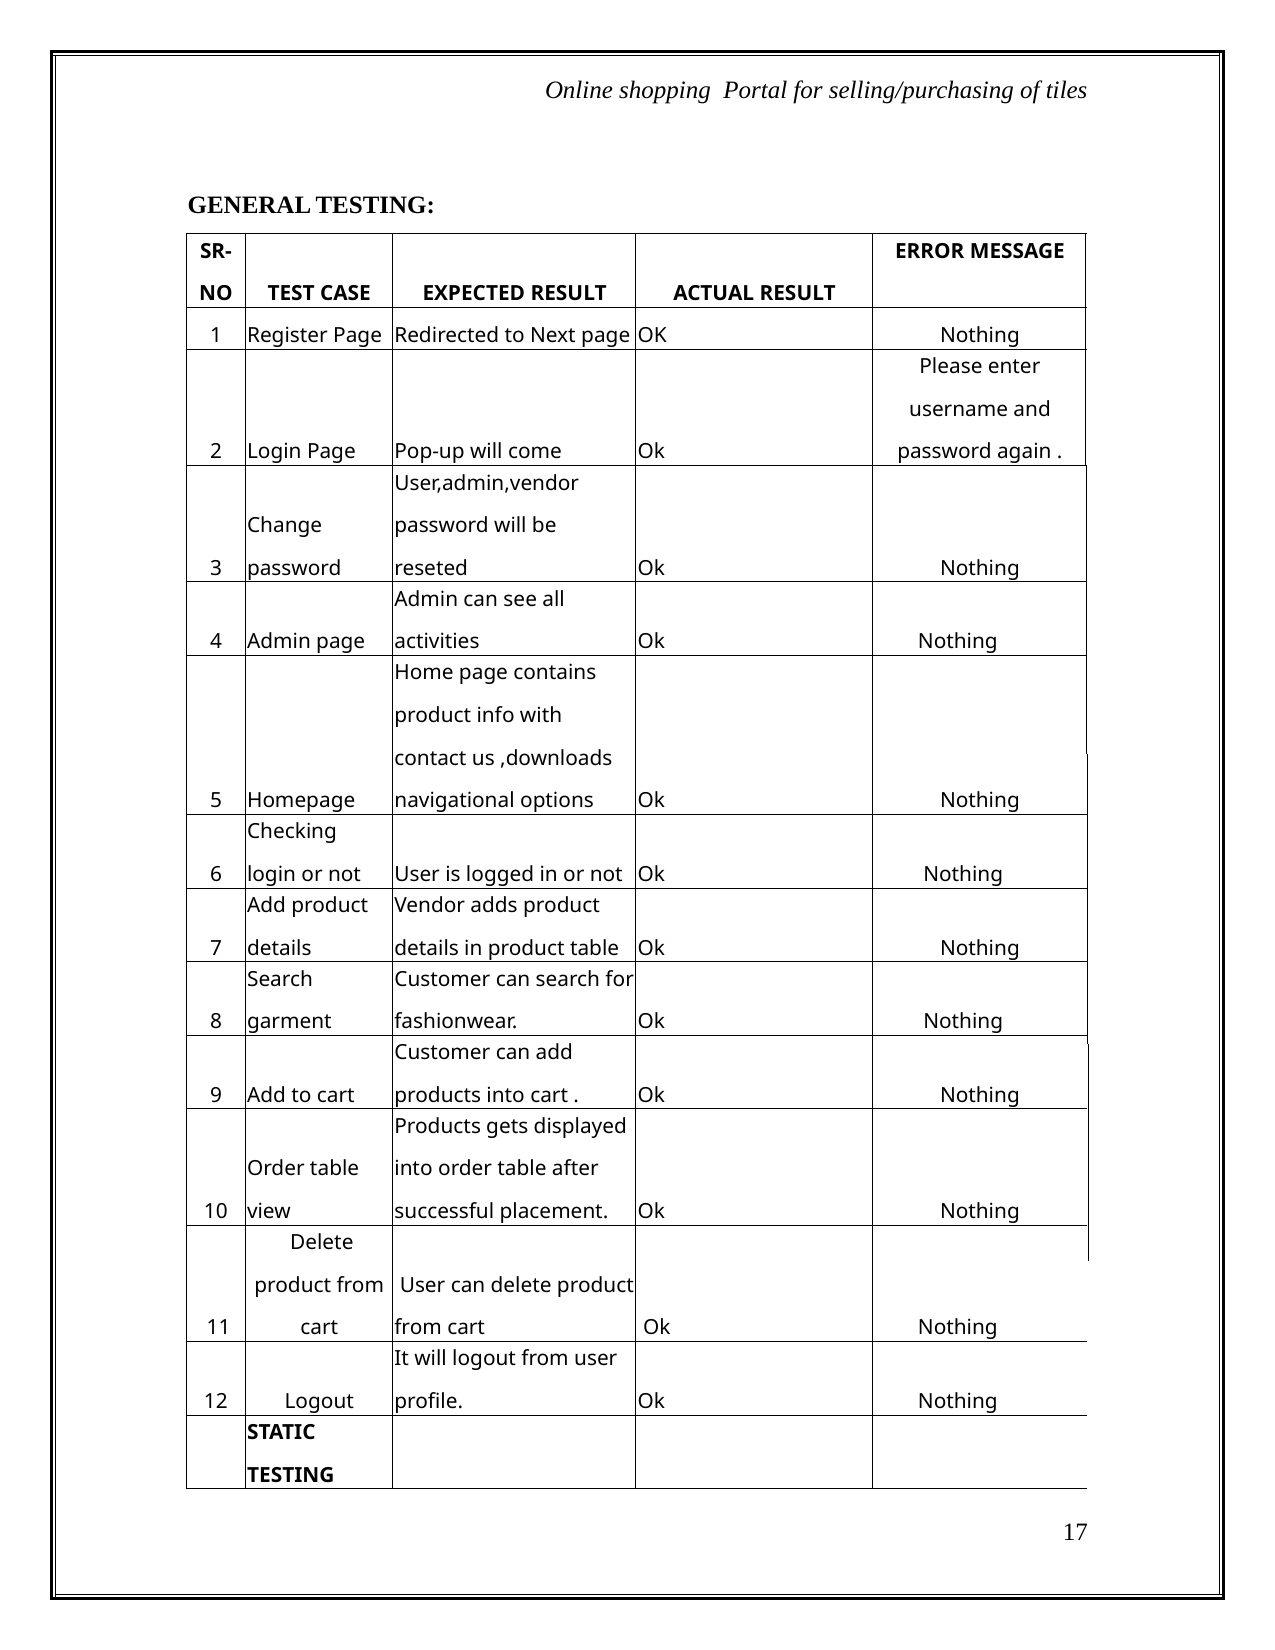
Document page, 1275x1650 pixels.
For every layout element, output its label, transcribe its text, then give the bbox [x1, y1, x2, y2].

table_cell Home page contains product info with contact us ,downloads navigational options [393, 656, 635, 814]
table_cell 7 [187, 889, 245, 961]
table_cell Products gets displayed into order table after successful placement. [393, 1109, 635, 1224]
table_header ERROR MESSAGE [873, 234, 1085, 307]
table_cell Ok [636, 1109, 872, 1224]
table_cell [636, 1416, 872, 1488]
table_cell Vendor adds product details in product table [393, 889, 635, 961]
table_cell It will logout from user profile. [393, 1342, 635, 1414]
table_cell Please enter username and password again . [873, 350, 1085, 465]
table_cell Delete product from cart [246, 1226, 392, 1341]
table_cell Nothing [873, 815, 1087, 887]
table_cell Nothing [873, 466, 1086, 581]
table_cell User is logged in or not [393, 815, 635, 887]
table_cell Ok [636, 1226, 872, 1341]
table_cell Ok [636, 1342, 872, 1414]
table_cell Nothing [873, 889, 1087, 961]
table_header ACTUAL RESULT [636, 234, 872, 307]
table_cell 8 [187, 962, 245, 1035]
table_cell Change password [246, 466, 392, 581]
table_cell [187, 1416, 245, 1488]
table_cell 3 [187, 466, 245, 581]
table_cell Add product details [246, 889, 392, 961]
table_cell Redirected to Next page [393, 308, 635, 349]
table_cell Ok [636, 962, 872, 1035]
table_cell [393, 1416, 635, 1488]
table_cell Logout [246, 1342, 392, 1414]
table_cell Ok [636, 582, 872, 655]
table_cell Customer can search for fashionwear. [393, 962, 635, 1035]
table_cell 6 [187, 815, 245, 887]
table_cell OK [636, 308, 872, 349]
table_cell Order table view [246, 1109, 392, 1224]
table_cell 4 [187, 582, 245, 655]
table_cell Add to cart [246, 1036, 392, 1108]
table_cell Nothing [873, 656, 1087, 814]
table_header SR-NO [187, 234, 245, 307]
table_header TEST CASE [246, 234, 392, 307]
table_cell Nothing [873, 1342, 1087, 1414]
table_cell Nothing [873, 308, 1085, 349]
table_cell Nothing [873, 582, 1086, 655]
table_cell User,admin,vendor password will be reseted [393, 466, 635, 581]
table_cell 11 [187, 1226, 245, 1341]
table_cell Ok [636, 889, 872, 961]
table_cell Nothing [873, 1036, 1087, 1108]
table_cell Homepage [246, 656, 392, 814]
table_cell Admin can see all activities [393, 582, 635, 655]
table_cell Nothing [873, 1226, 1087, 1341]
table_cell Customer can add products into cart . [393, 1036, 635, 1108]
table_cell Ok [636, 350, 872, 465]
table_cell User can delete product from cart [393, 1226, 635, 1341]
table_cell Register Page [246, 308, 392, 349]
table_header EXPECTED RESULT [393, 234, 635, 307]
table_cell 5 [187, 656, 245, 814]
table_cell Nothing [873, 962, 1087, 1035]
table_cell STATIC TESTING [246, 1416, 392, 1488]
table_cell Ok [636, 1036, 872, 1108]
table_cell Nothing [873, 1109, 1087, 1224]
table_cell Ok [636, 656, 872, 814]
table_cell Login Page [246, 350, 392, 465]
table_cell 9 [187, 1036, 245, 1108]
table_cell 2 [187, 350, 245, 465]
table_cell Checking login or not [246, 815, 392, 887]
table_cell [873, 1416, 1087, 1488]
table_cell 10 [187, 1109, 245, 1224]
table_cell 12 [187, 1342, 245, 1414]
table_cell Pop-up will come [393, 350, 635, 465]
table_cell Ok [636, 466, 872, 581]
table_cell 1 [187, 308, 245, 349]
table_cell Search garment [246, 962, 392, 1035]
table_cell Admin page [246, 582, 392, 655]
table_cell Ok [636, 815, 872, 887]
text GENERAL TESTING: [187, 190, 1087, 219]
